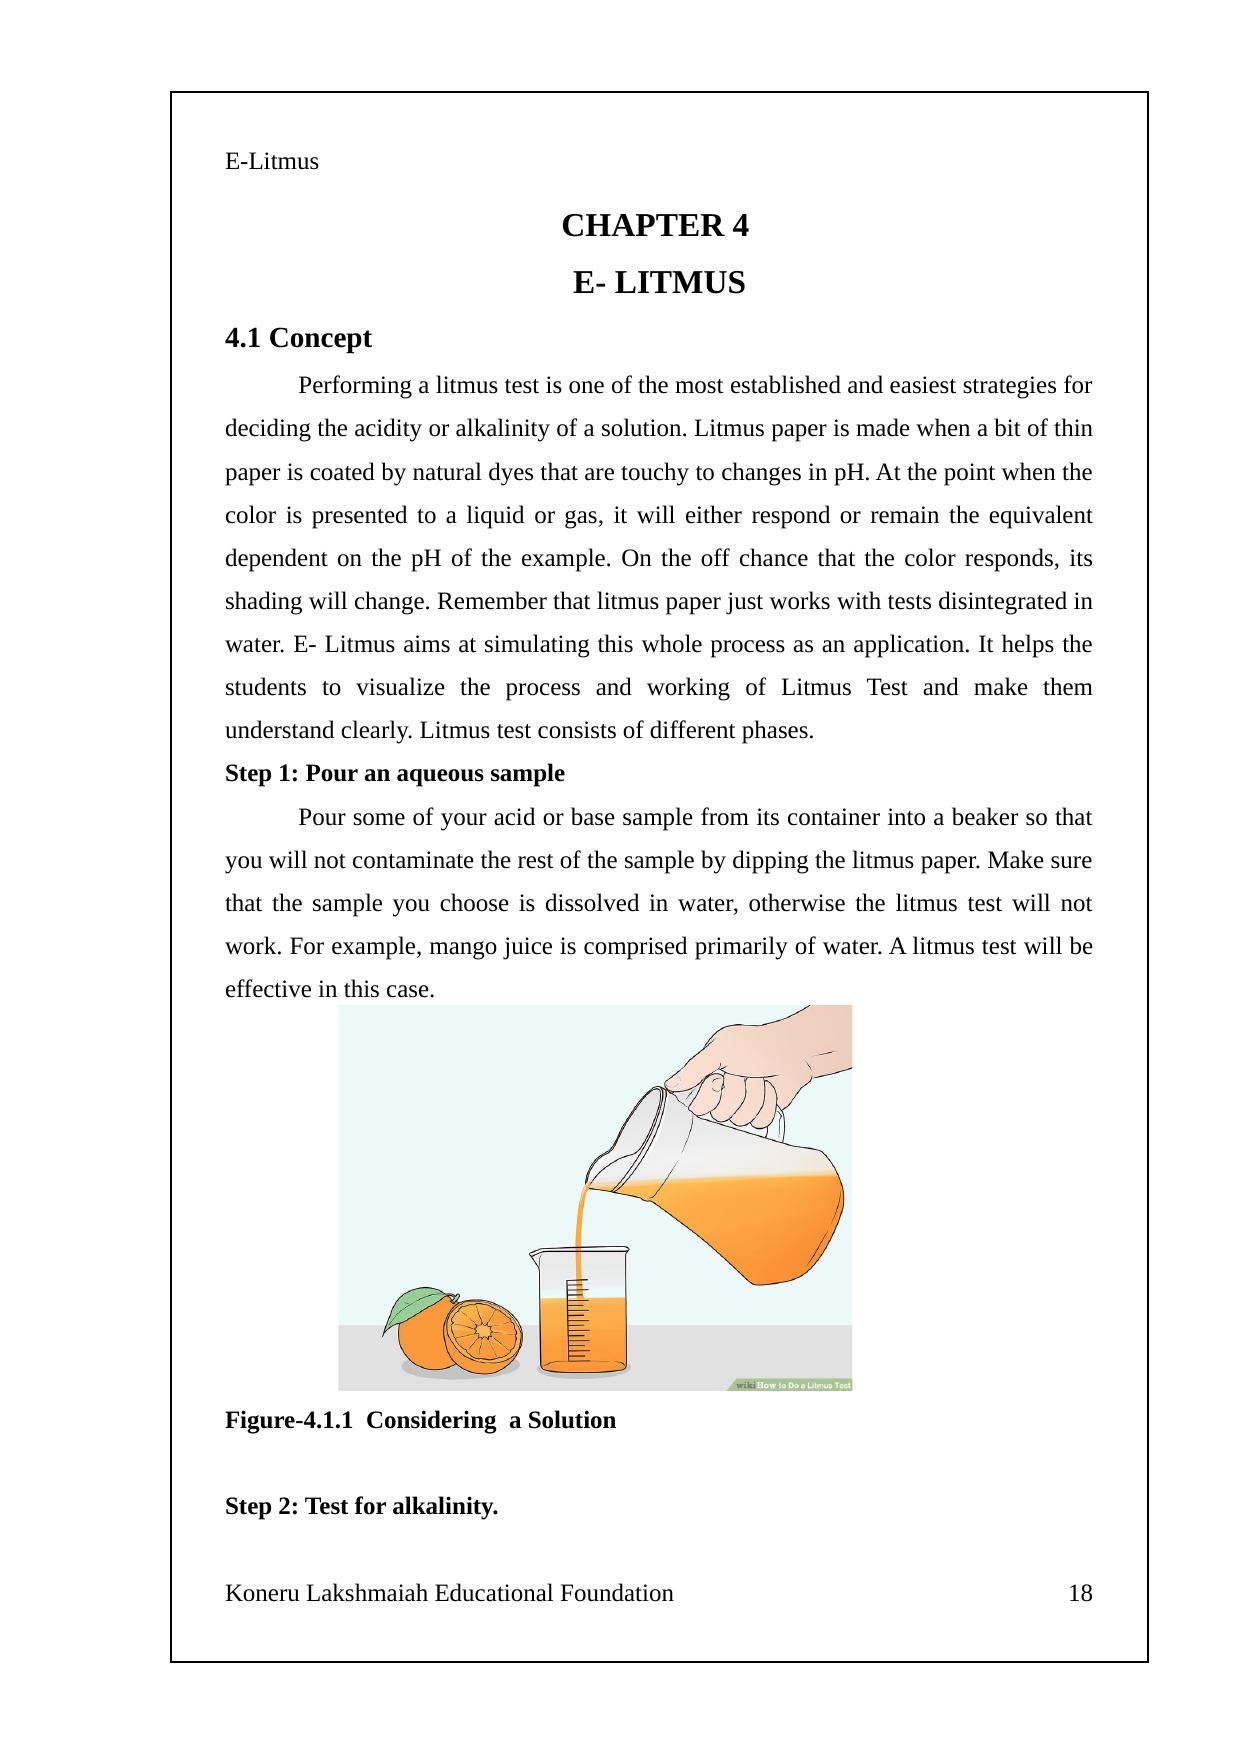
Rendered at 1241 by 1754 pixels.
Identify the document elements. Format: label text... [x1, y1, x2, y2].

text Step 1: Pour an aqueous sample [225, 758, 1094, 787]
text Step 2: Test for alkalinity. [225, 1491, 1094, 1520]
text CHAPTER 4 [225, 205, 1094, 243]
text Pour some of your acid or base sample from its container into a beaker so that you will not contaminate the rest of the sample by dipping the litmus paper. Make sure that the sample you choose is dissolved in water, otherwise the litmus test will not work. For example, mango juice is comprised primarily of water. A litmus test will be effective in this case. [225, 802, 1094, 1003]
text Figure-4.1.1 Considering a Solution [225, 1017, 1094, 1434]
text Performing a litmus test is one of the most established and easiest strategies for deciding the acidity or alkalinity of a solution. Litmus paper is made when a bit of thin paper is coated by natural dyes that are touchy to changes in pH. At the point when the color is presented to a liquid or gas, it will either respond or remain the equivalent dependent on the pH of the example. On the off chance that the color responds, its shading will change. Remember that litmus paper just works with tests disintegrated in water. E- Litmus aims at simulating this whole process as an application. It helps the students to visualize the process and working of Litmus Test and make them understand clearly. Litmus test consists of different phases. [225, 370, 1094, 744]
text 4.1 Concept [225, 320, 1094, 354]
text E- LITMUS [225, 263, 1094, 301]
picture [338, 1005, 853, 1391]
